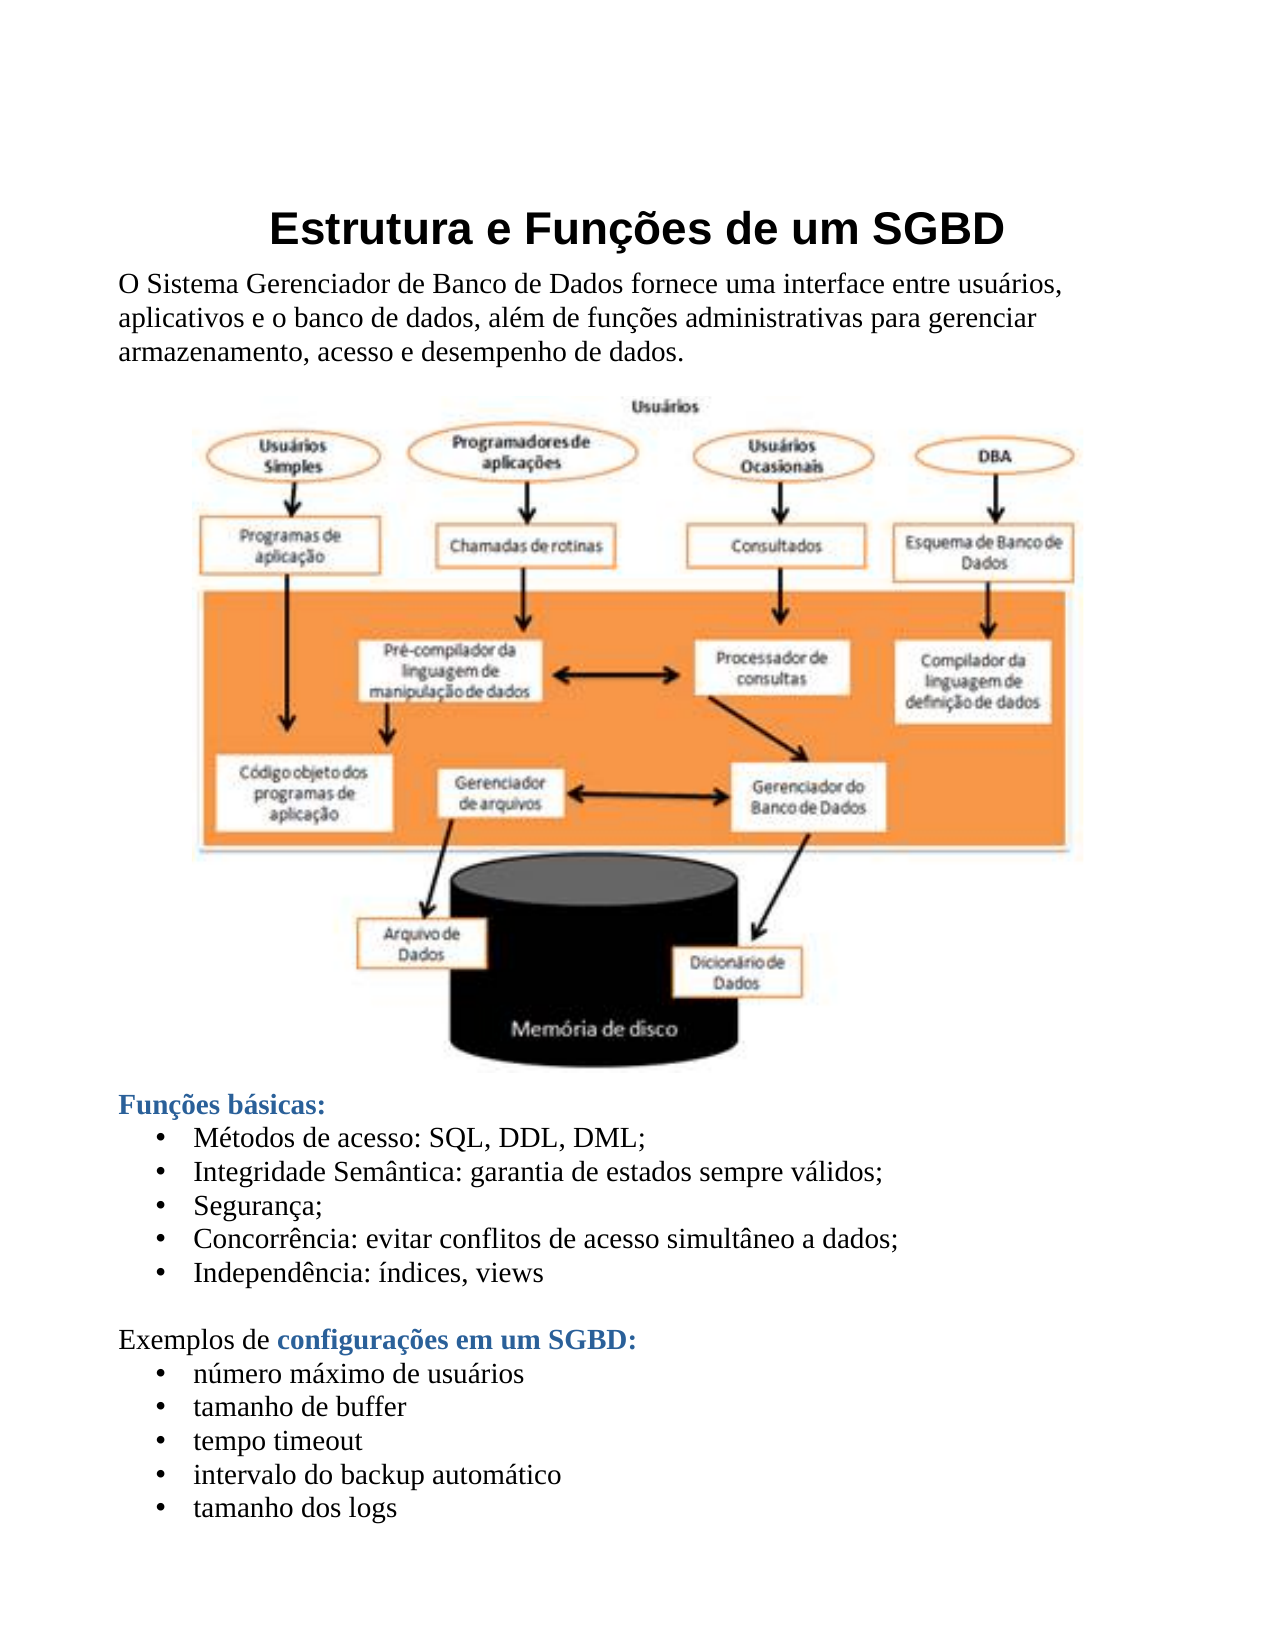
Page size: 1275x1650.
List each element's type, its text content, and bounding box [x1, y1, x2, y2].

text Funções básicas: [118, 1087, 1157, 1121]
list Métodos de acesso: SQL, DDL, DML; [156, 1121, 1157, 1154]
list Integridade Semântica: garantia de estados sempre válidos; [156, 1154, 1157, 1188]
list intervalo do backup automático [156, 1457, 1157, 1490]
list Independência: índices, views [156, 1255, 1157, 1289]
picture [191, 396, 1084, 1073]
subtitle Estrutura e Funções de um SGBD [118, 201, 1157, 254]
list tamanho dos logs [156, 1490, 1157, 1524]
list Segurança; [156, 1188, 1157, 1221]
list tempo timeout [156, 1423, 1157, 1457]
text Exemplos de configurações em um SGBD: [118, 1322, 1157, 1356]
text O Sistema Gerenciador de Banco de Dados fornece uma interface entre usuários, aplicativos e o banco de dados, além de funções administrativas para gerenciar armazenamento, acesso e desempenho de dados. [118, 267, 1186, 367]
list número máximo de usuários [156, 1356, 1157, 1389]
list tamanho de buffer [156, 1389, 1157, 1423]
list Concorrência: evitar conflitos de acesso simultâneo a dados; [156, 1221, 1157, 1255]
